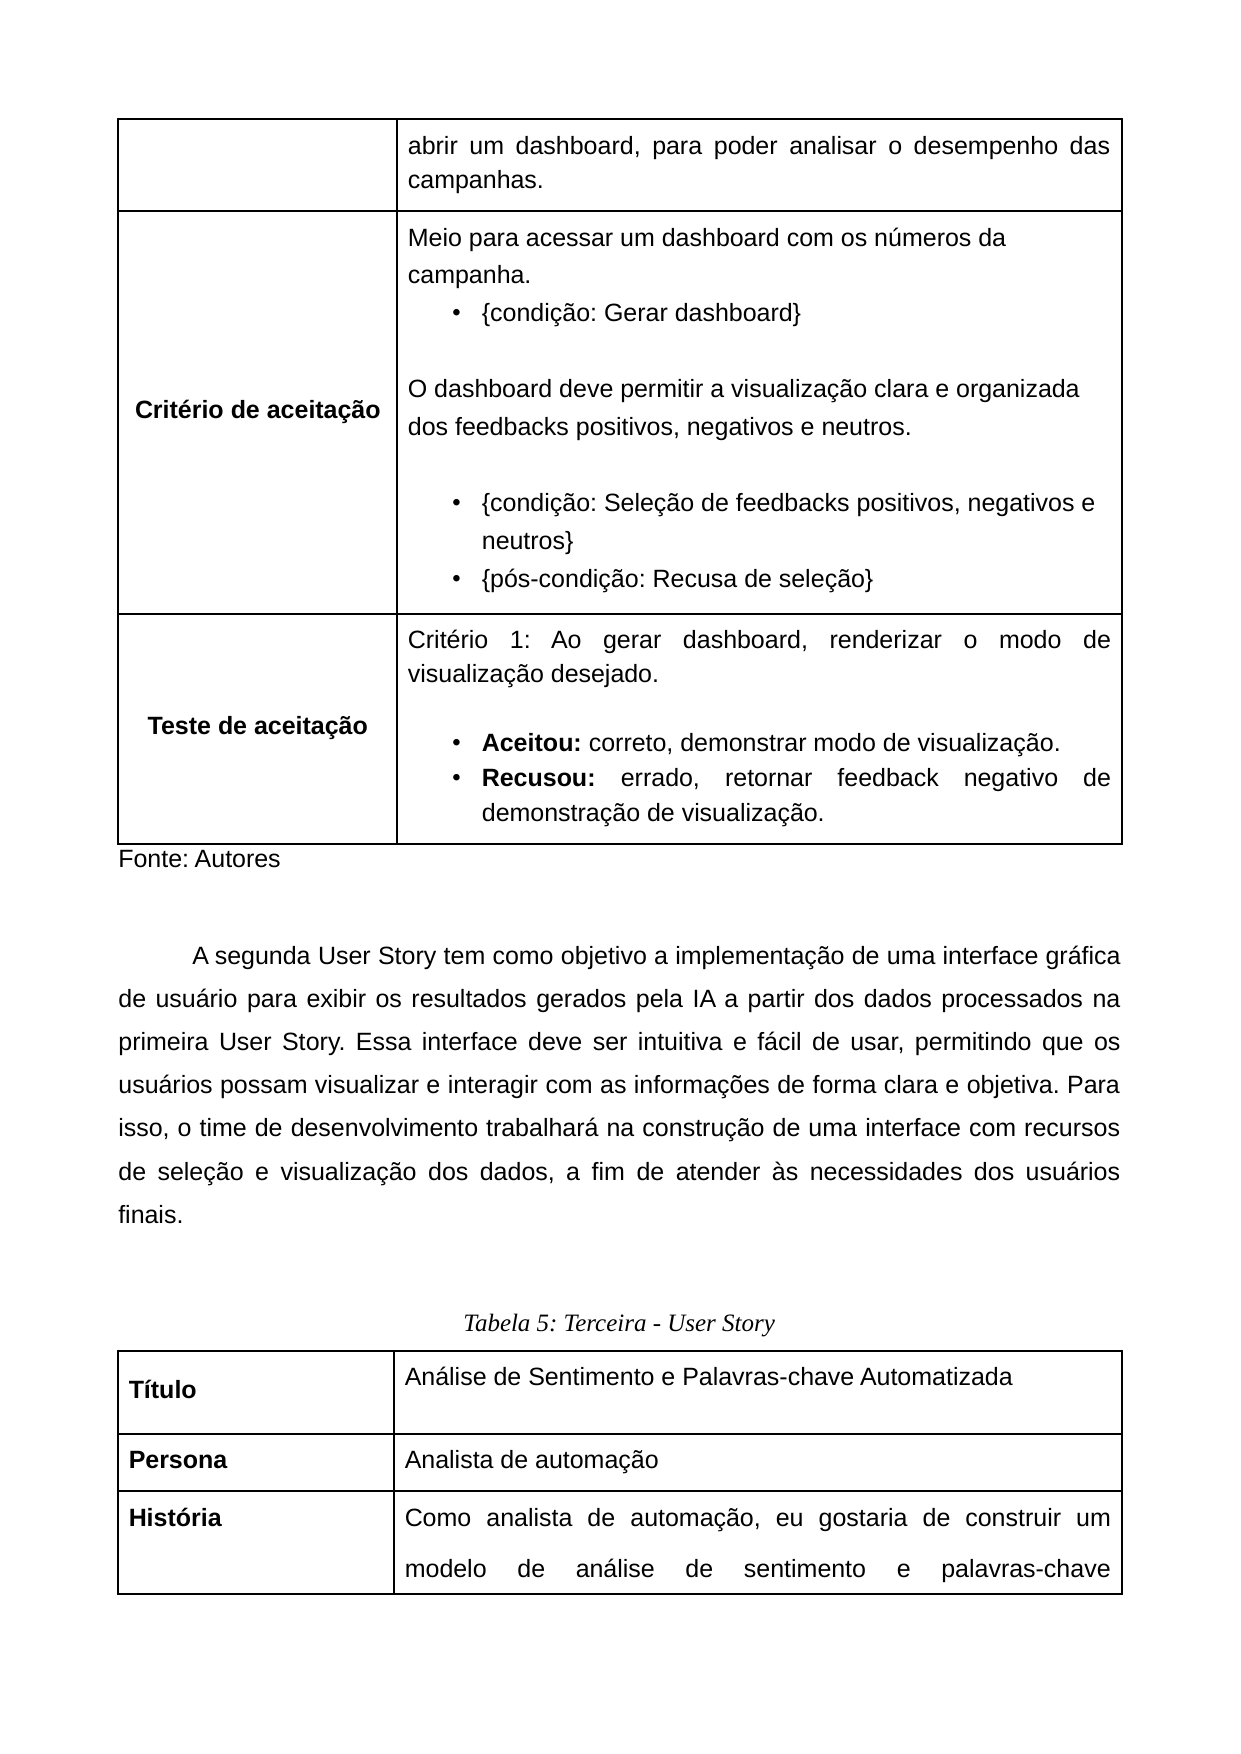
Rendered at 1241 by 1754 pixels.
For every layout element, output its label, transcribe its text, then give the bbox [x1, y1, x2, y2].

table_cell Persona [119, 1435, 393, 1490]
table_header Título [119, 1352, 393, 1433]
text Fonte: Autores [118, 845, 1122, 873]
text Tabela 5: Terceira - User Story [118, 1308, 1122, 1337]
table_cell Como analista de automação, eu gostaria de construir um modelo de análise de sentimento e palavras-chave [395, 1492, 1121, 1593]
table_header Análise de Sentimento e Palavras-chave Automatizada [395, 1352, 1121, 1433]
table_cell História [119, 1492, 393, 1593]
table_cell Critério 1: Ao gerar dashboard, renderizar o modo de visualização desejado. Aceitou: correto, demonstrar modo de visualização. Recusou: errado, retornar feedback negativo de demonstração de visualização. [398, 615, 1121, 842]
table_cell Teste de aceitação [119, 615, 396, 842]
table_cell abrir um dashboard, para poder analisar o desempenho das campanhas. [398, 120, 1121, 210]
table_cell [119, 120, 396, 210]
table_cell Critério de aceitação [119, 212, 396, 612]
table_cell Analista de automação [395, 1435, 1121, 1490]
text A segunda User Story tem como objetivo a implementação de uma interface gráfica de usuário para exibir os resultados gerados pela IA a partir dos dados processados na primeira User Story. Essa interface deve ser intuitiva e fácil de usar, permitindo que os usuários possam visualizar e interagir com as informações de forma clara e objetiva. Para isso, o time de desenvolvimento trabalhará na construção de uma interface com recursos de seleção e visualização dos dados, a fim de atender às necessidades dos usuários finais. [118, 941, 1122, 1228]
table_cell Meio para acessar um dashboard com os números da campanha. {condição: Gerar dashboard} O dashboard deve permitir a visualização clara e organizada dos feedbacks positivos, negativos e neutros. {condição: Seleção de feedbacks positivos, negativos e neutros} {pós-condição: Recusa de seleção} [398, 212, 1121, 612]
